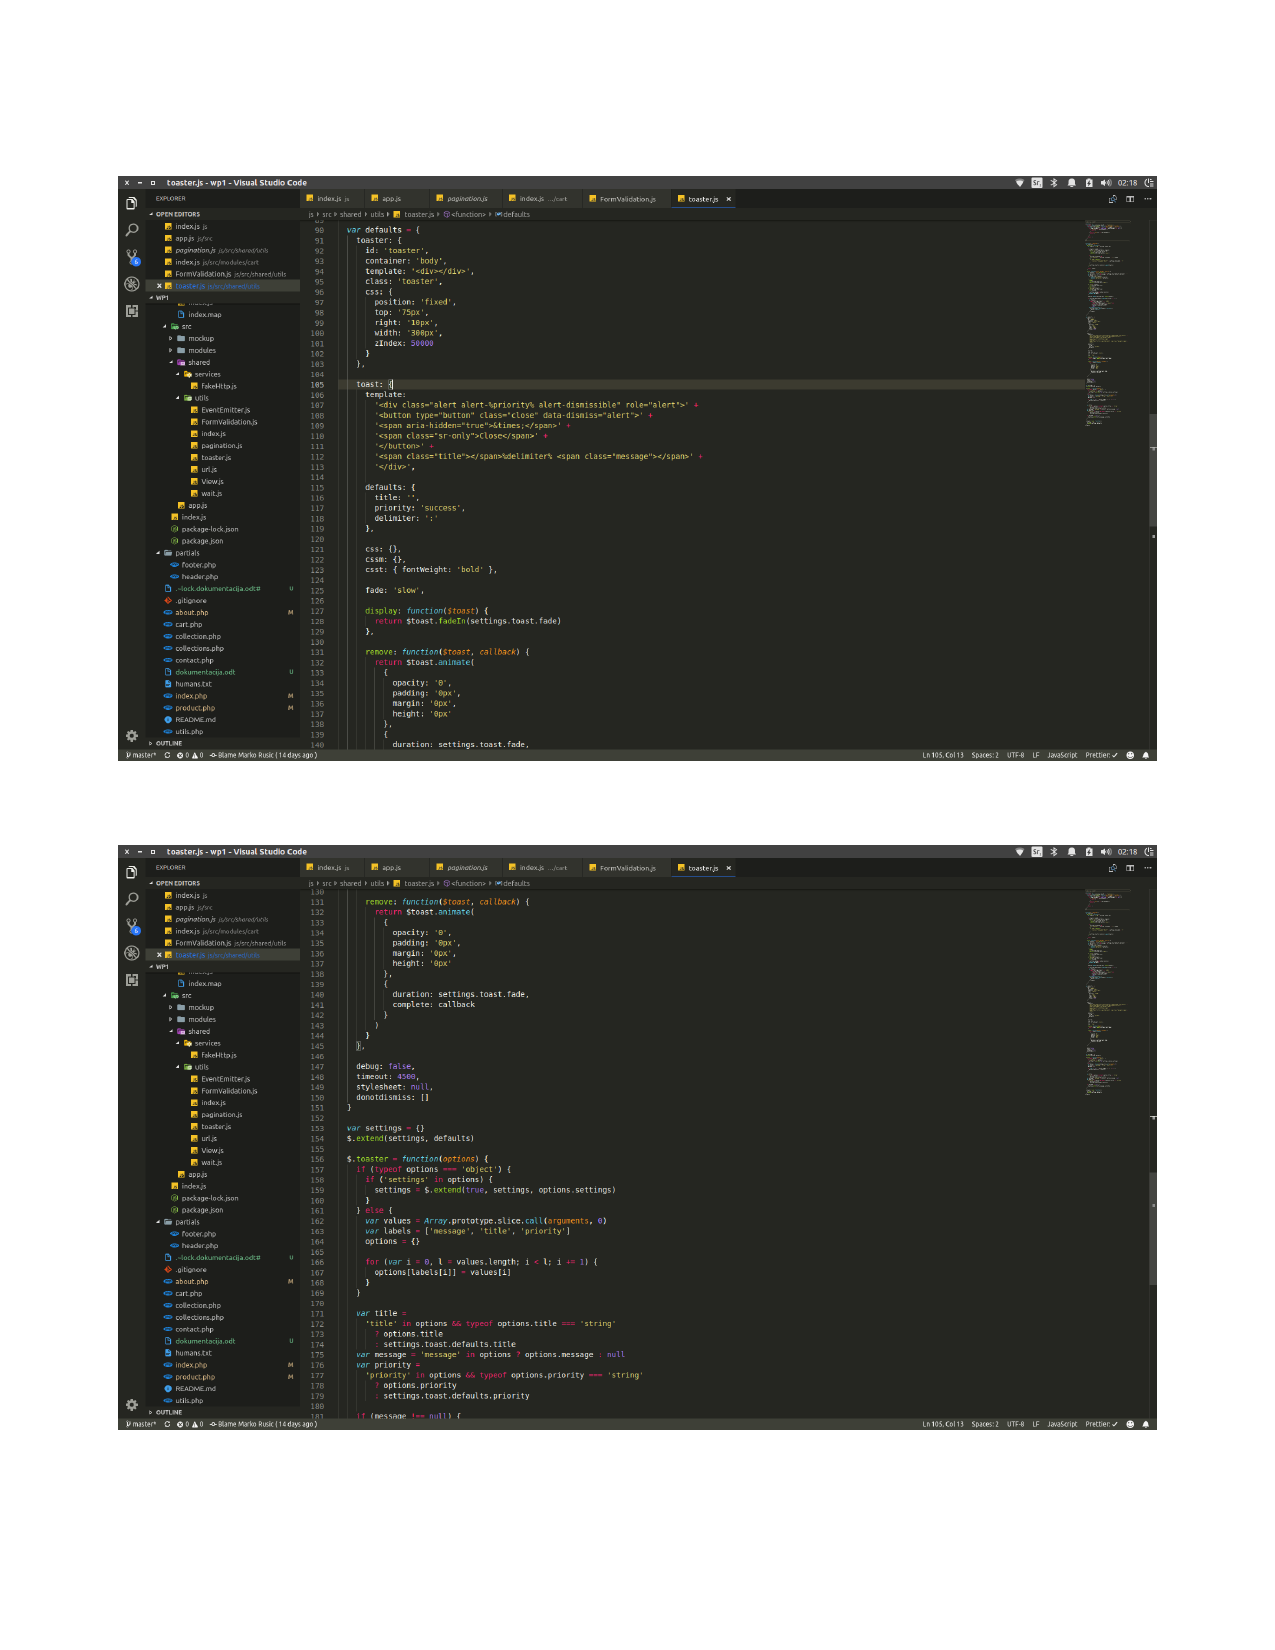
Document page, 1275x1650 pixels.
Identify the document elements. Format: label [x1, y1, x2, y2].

picture [118, 845, 1157, 1430]
picture [118, 176, 1157, 761]
